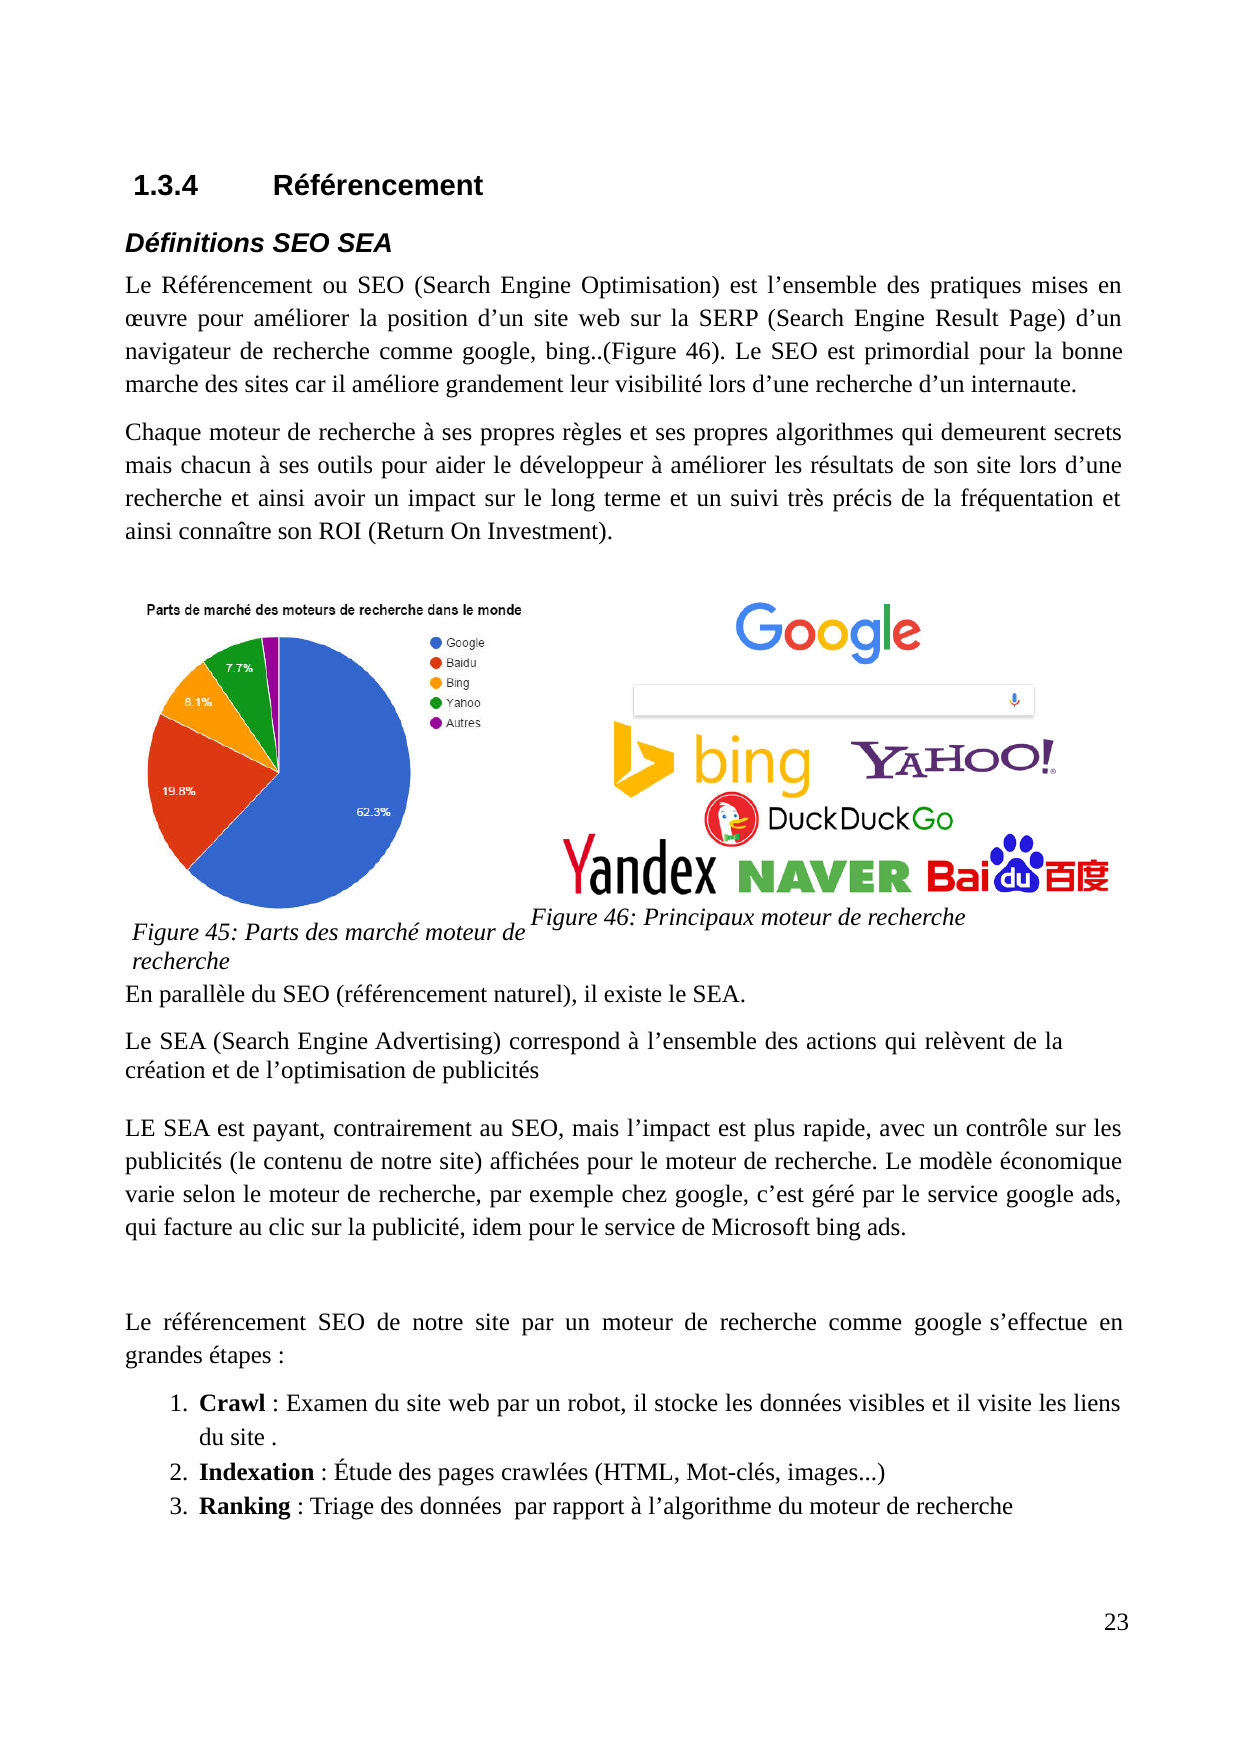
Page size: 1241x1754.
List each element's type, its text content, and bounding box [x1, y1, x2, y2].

list Indexation : Étude des pages crawlées (HTML, Mot-clés, images...) [169, 1457, 1123, 1485]
list Ranking : Triage des données par rapport à l’algorithme du moteur de recherche [169, 1491, 1123, 1520]
text En parallèle du SEO (référencement naturel), il existe le SEA. [125, 611, 1123, 1008]
text Figure 45: Parts des marché moteur de recherche [132, 917, 530, 974]
text LE SEA est payant, contrairement au SEO, mais l’impact est plus rapide, avec un contrôle sur les publicités (le contenu de notre site) affichées pour le moteur de recherche. Le modèle économique varie selon le moteur de recherche, par exemple chez google, c’est géré par le service google ads, qui facture au clic sur la publicité, idem pour le service de Microsoft bing ads. [125, 1113, 1123, 1241]
text Chaque moteur de recherche à ses propres règles et ses propres algorithmes qui demeurent secrets mais chacun à ses outils pour aider le développeur à améliorer les résultats de son site lors d’une recherche et ainsi avoir un impact sur le long terme et un suivi très précis de la fréquentation et ainsi connaître son ROI (Return On Investment). [125, 417, 1123, 545]
subtitle Définitions SEO SEA [125, 227, 1123, 258]
picture [131, 597, 531, 917]
picture [548, 585, 1119, 902]
list Crawl : Examen du site web par un robot, il stocke les données visibles et il visite les liens du site . [169, 1388, 1123, 1451]
text Le référencement SEO de notre site par un moteur de recherche comme google s’effectue en grandes étapes : [125, 1307, 1123, 1369]
text Le SEA (Search Engine Advertising) correspond à l’ensemble des actions qui relèvent de la création et de l’optimisation de publicités [125, 1026, 1064, 1084]
text Le Référencement ou SEO (Search Engine Optimisation) est l’ensemble des pratiques mises en œuvre pour améliorer la position d’un site web sur la SERP (Search Engine Result Page) d’un navigateur de recherche comme google, bing..(Figure 46). Le SEO est primordial pour la bonne marche des sites car il améliore grandement leur visibilité lors d’une recherche d’un internaute. [125, 270, 1123, 398]
subtitle Référencement [125, 168, 1123, 202]
text Figure 46: Principaux moteur de recherche [530, 621, 1119, 930]
